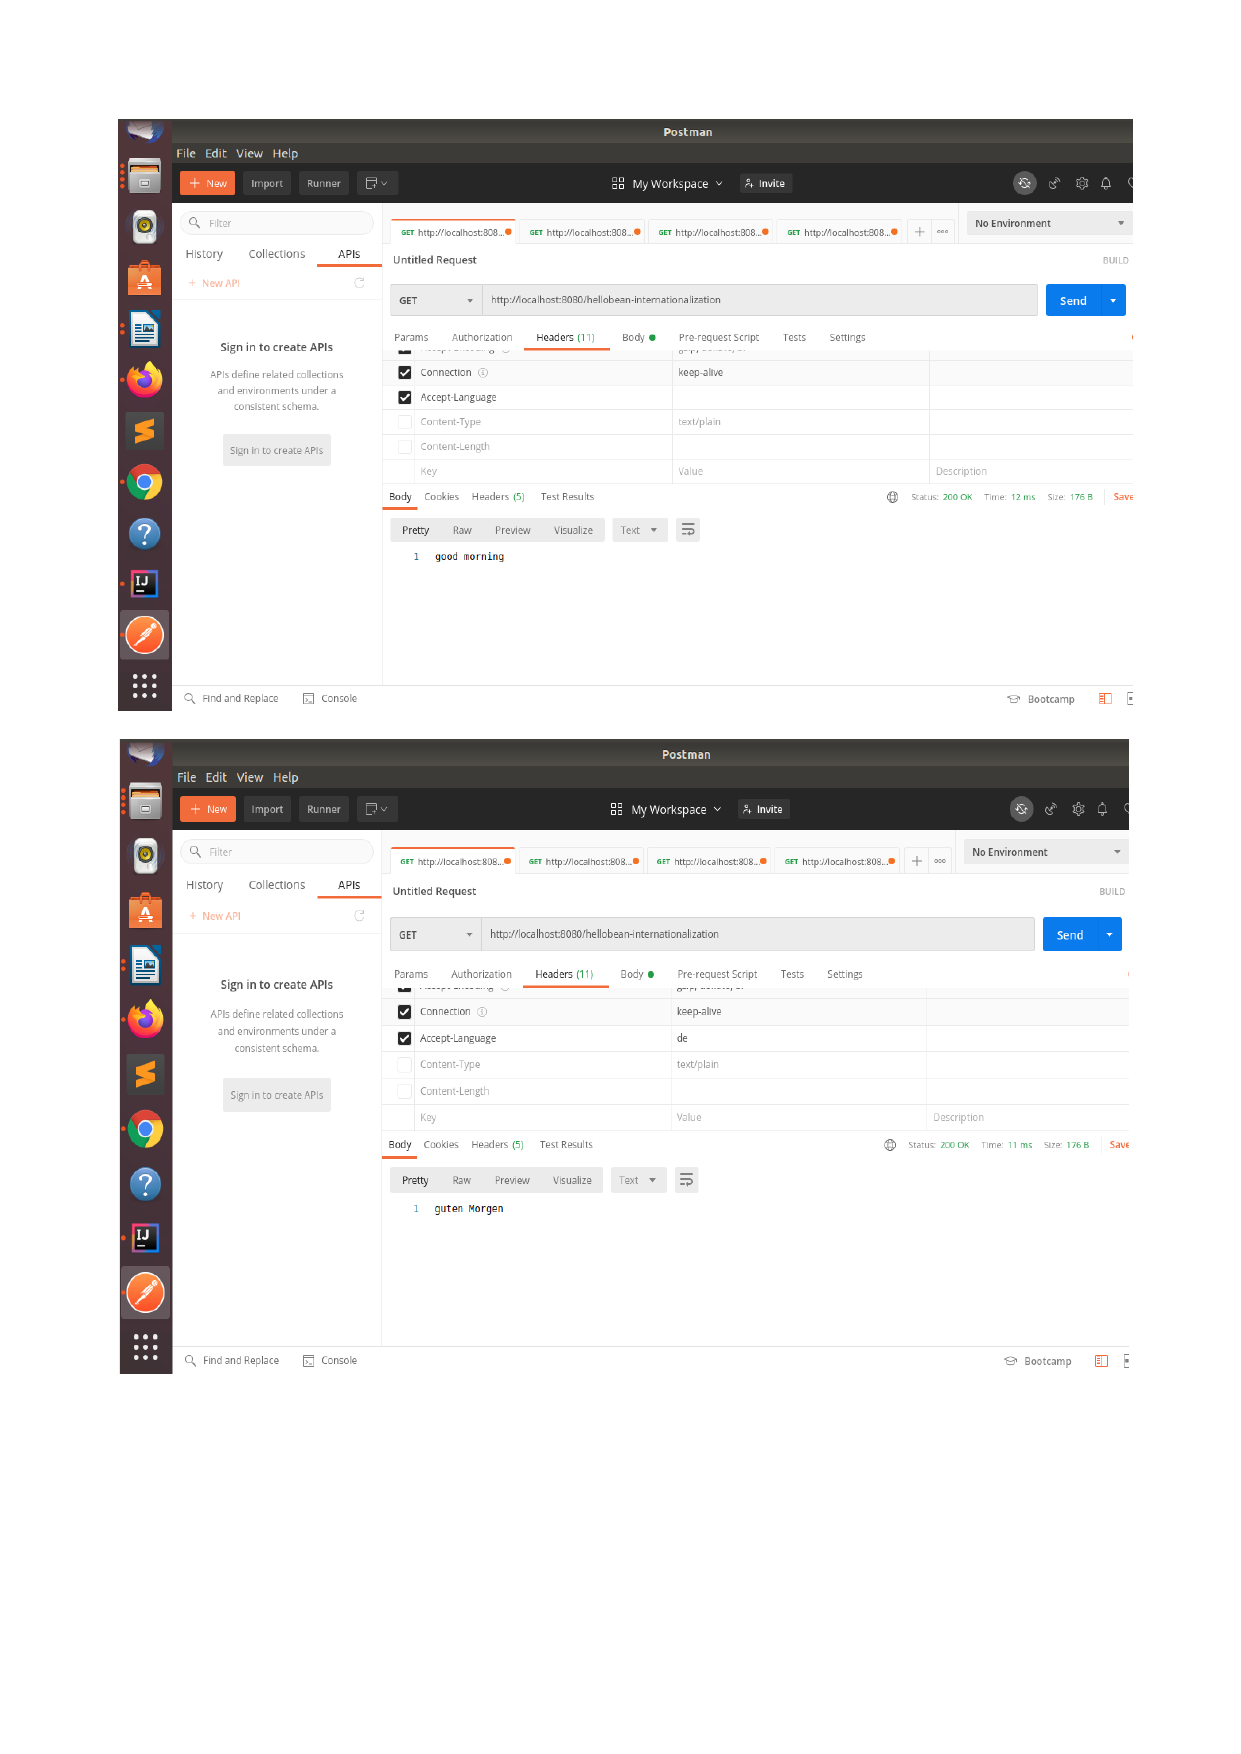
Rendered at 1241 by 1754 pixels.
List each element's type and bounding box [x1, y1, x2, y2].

picture [118, 119, 1133, 711]
picture [119, 739, 1129, 1374]
